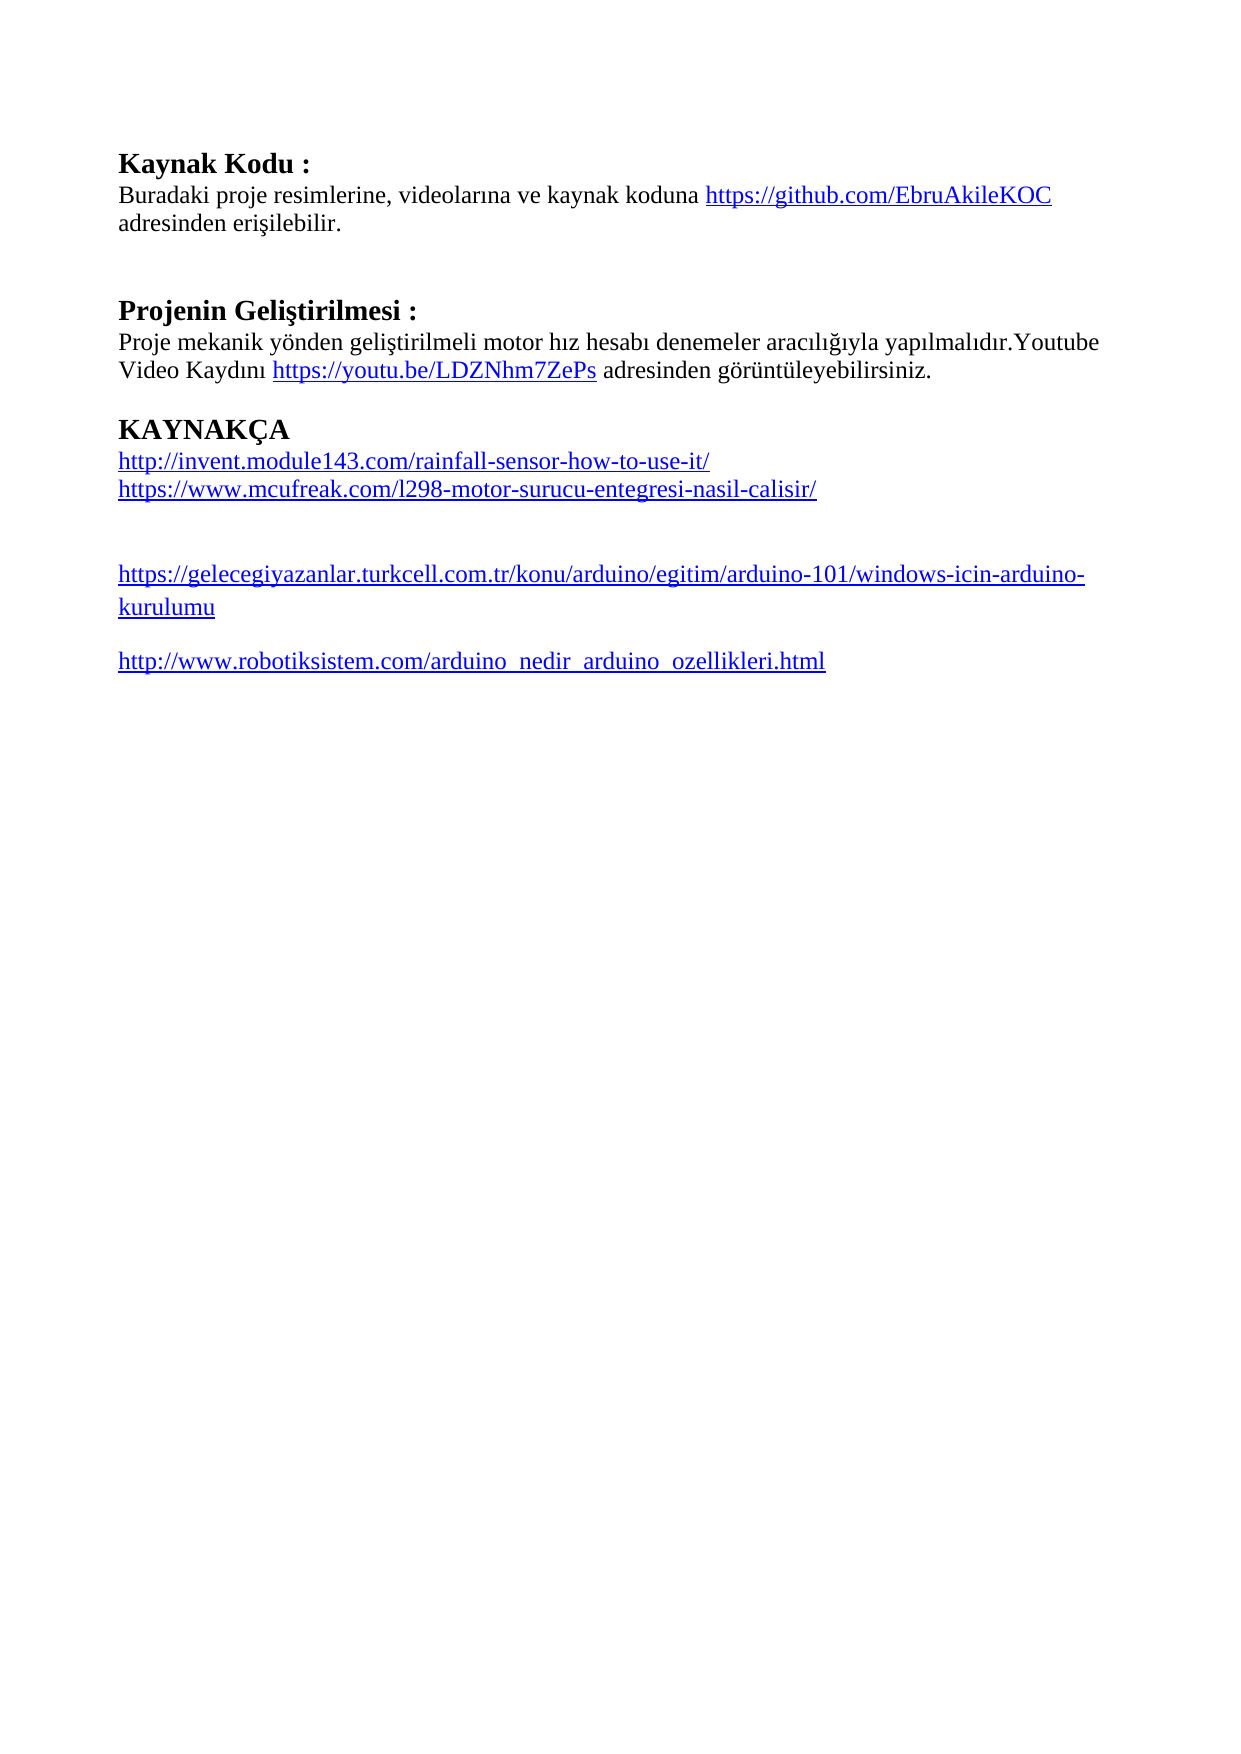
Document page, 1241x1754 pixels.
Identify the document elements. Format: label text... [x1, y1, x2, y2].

text Projenin Geliştirilmesi : [118, 293, 1122, 327]
text https://www.mcufreak.com/l298-motor-surucu-entegresi-nasil-calisir/ [118, 474, 1122, 503]
text Proje mekanik yönden geliştirilmeli motor hız hesabı denemeler aracılığıyla yapılmalıdır.Youtube Video Kaydını https://youtu.be/LDZNhm7ZePs adresinden görüntüleyebilirsiniz. [118, 327, 1122, 384]
text Kaynak Kodu : [118, 146, 1122, 180]
text KAYNAKÇA [118, 412, 1122, 446]
text http://www.robotiksistem.com/arduino_nedir_arduino_ozellikleri.html [118, 646, 1122, 675]
text Buradaki proje resimlerine, videolarına ve kaynak koduna https://github.com/EbruAkileKOC adresinden erişilebilir. [118, 180, 1122, 237]
text https://gelecegiyazanlar.turkcell.com.tr/konu/arduino/egitim/arduino-101/windows-icin-arduino-kurulumu [118, 559, 1122, 621]
text http://invent.module143.com/rainfall-sensor-how-to-use-it/ [118, 446, 1122, 474]
